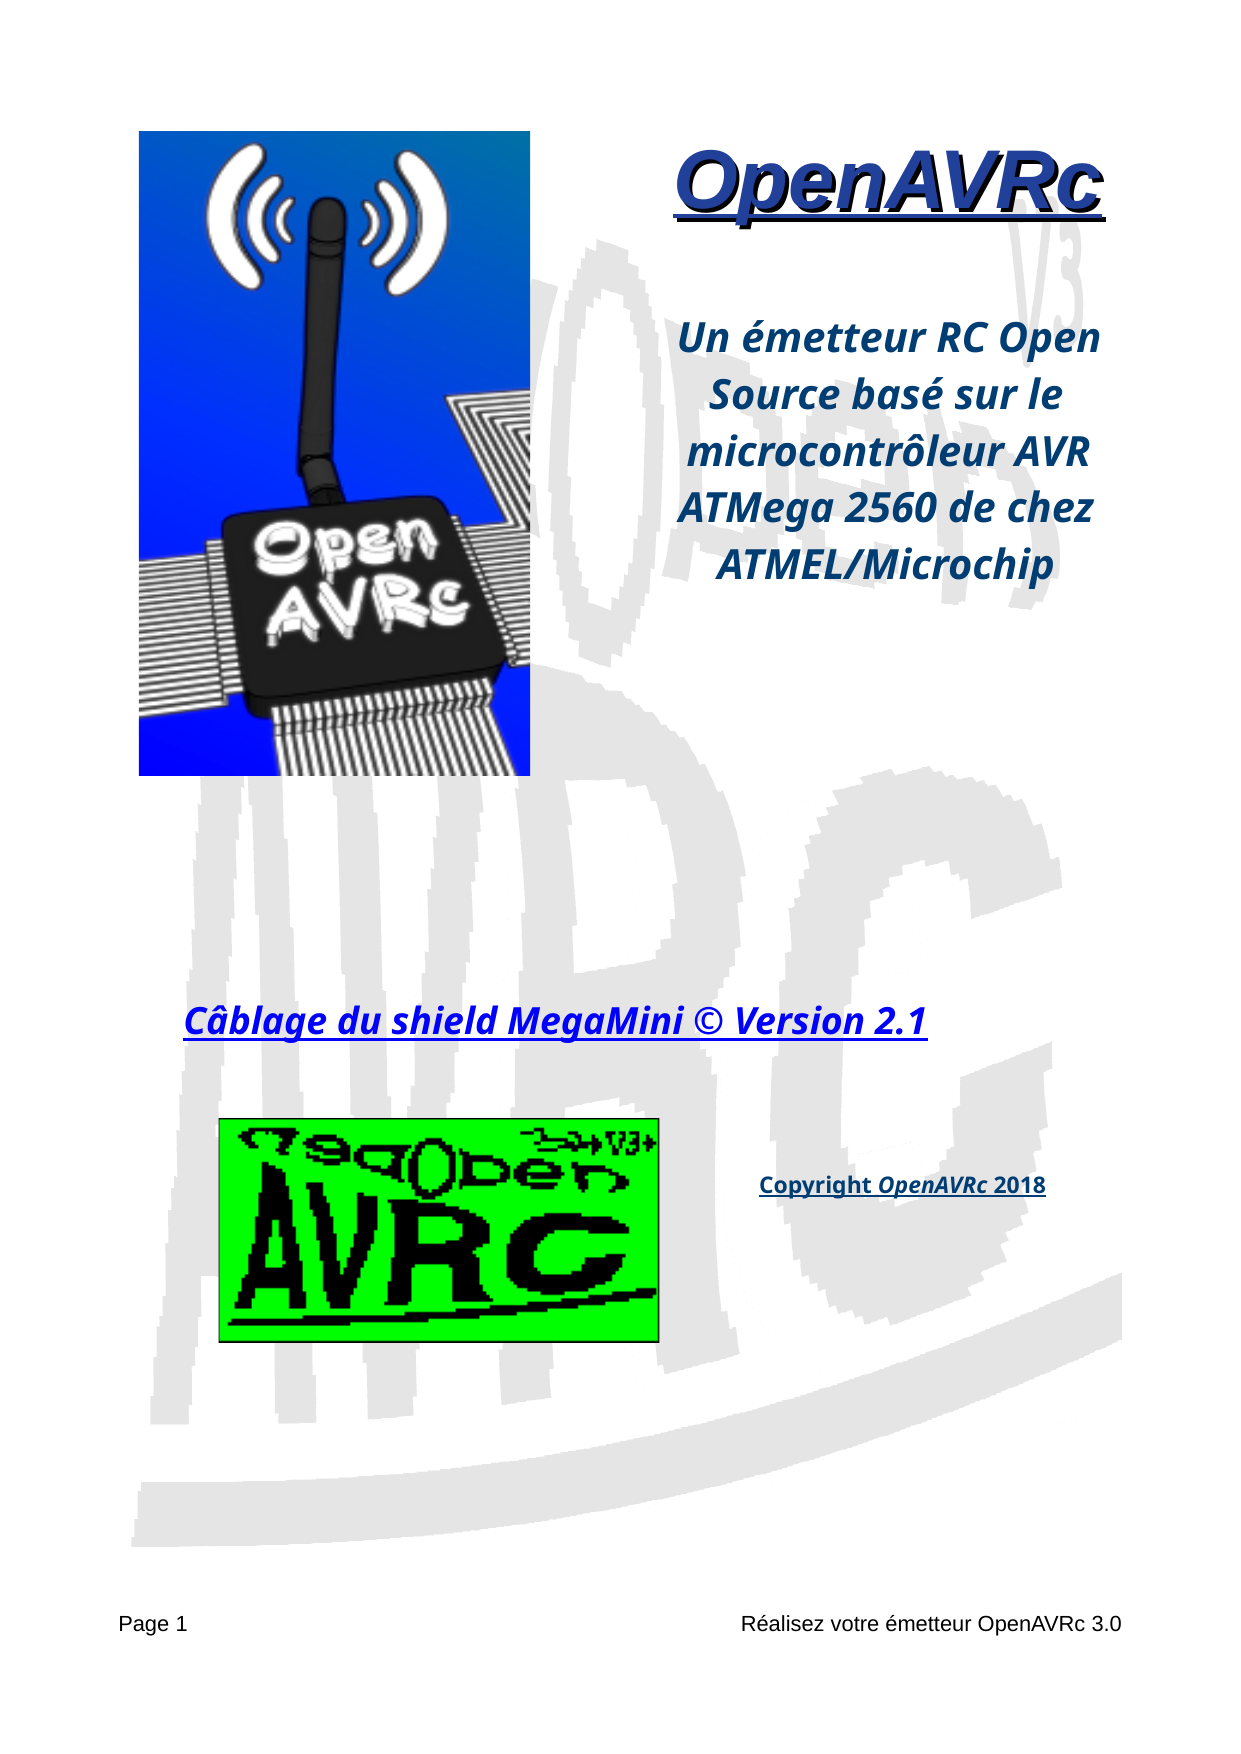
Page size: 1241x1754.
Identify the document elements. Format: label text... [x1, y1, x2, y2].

text Copyright OpenAVRc 2018 [689, 1169, 1046, 1200]
picture [138, 131, 530, 776]
subtitle OpenAVRc [651, 131, 1126, 227]
subtitle Câblage du shield MegaMini © Version 2.1 [183, 994, 1122, 1046]
subtitle Un émetteur RC Open Source basé sur le microcontrôleur AVR ATMega 2560 de chez ATMEL/Microchip [651, 308, 1126, 592]
picture [218, 1118, 660, 1343]
